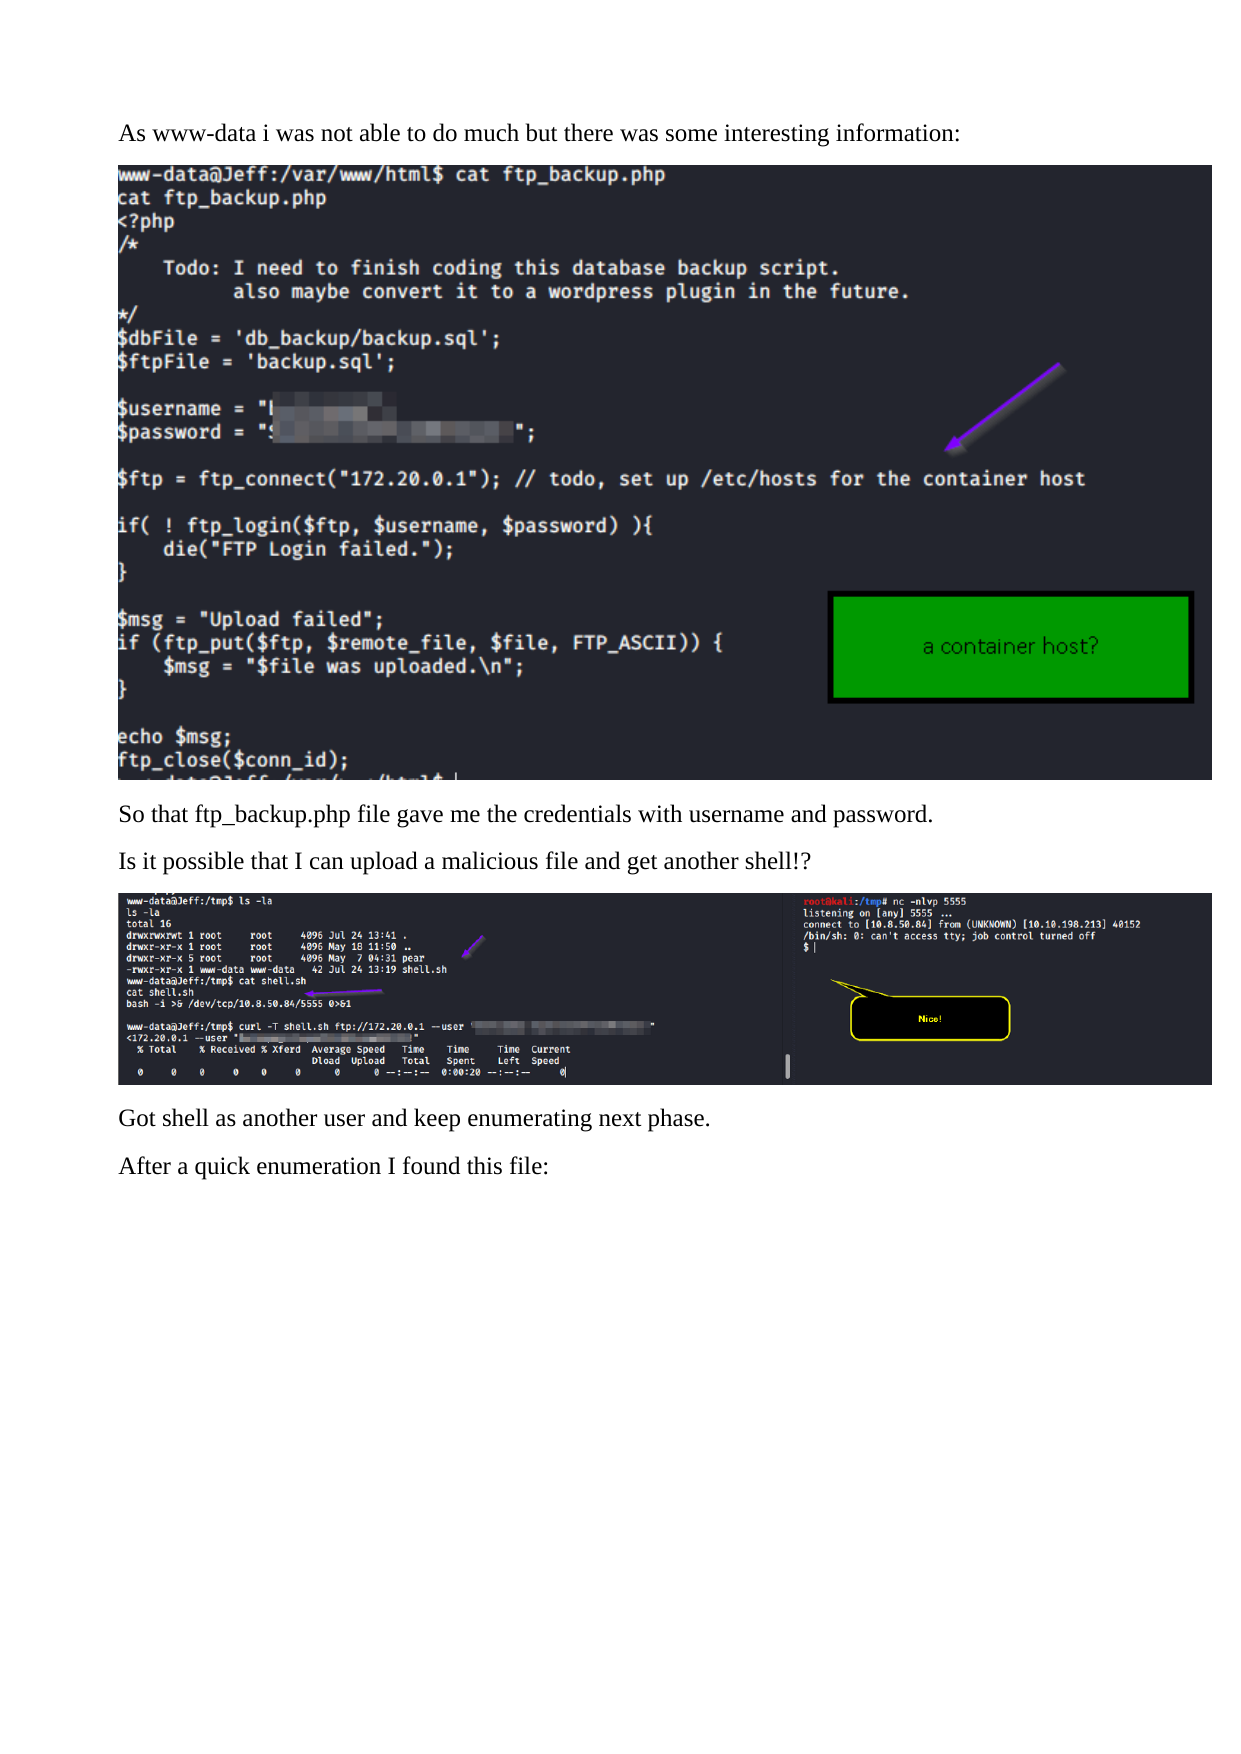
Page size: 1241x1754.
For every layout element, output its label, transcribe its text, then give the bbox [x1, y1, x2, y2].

text Got shell as another user and keep enumerating next phase. [118, 1103, 1122, 1132]
picture [118, 165, 1212, 780]
text Is it possible that I can upload a malicious file and get another shell!? [118, 846, 1122, 875]
text As www-data i was not able to do much but there was some interesting information: [118, 118, 1122, 147]
text So that ftp_backup.php file gave me the credentials with username and password. [118, 799, 1122, 827]
text After a quick enumeration I found this file: [118, 1151, 1122, 1180]
picture [118, 893, 1212, 1085]
